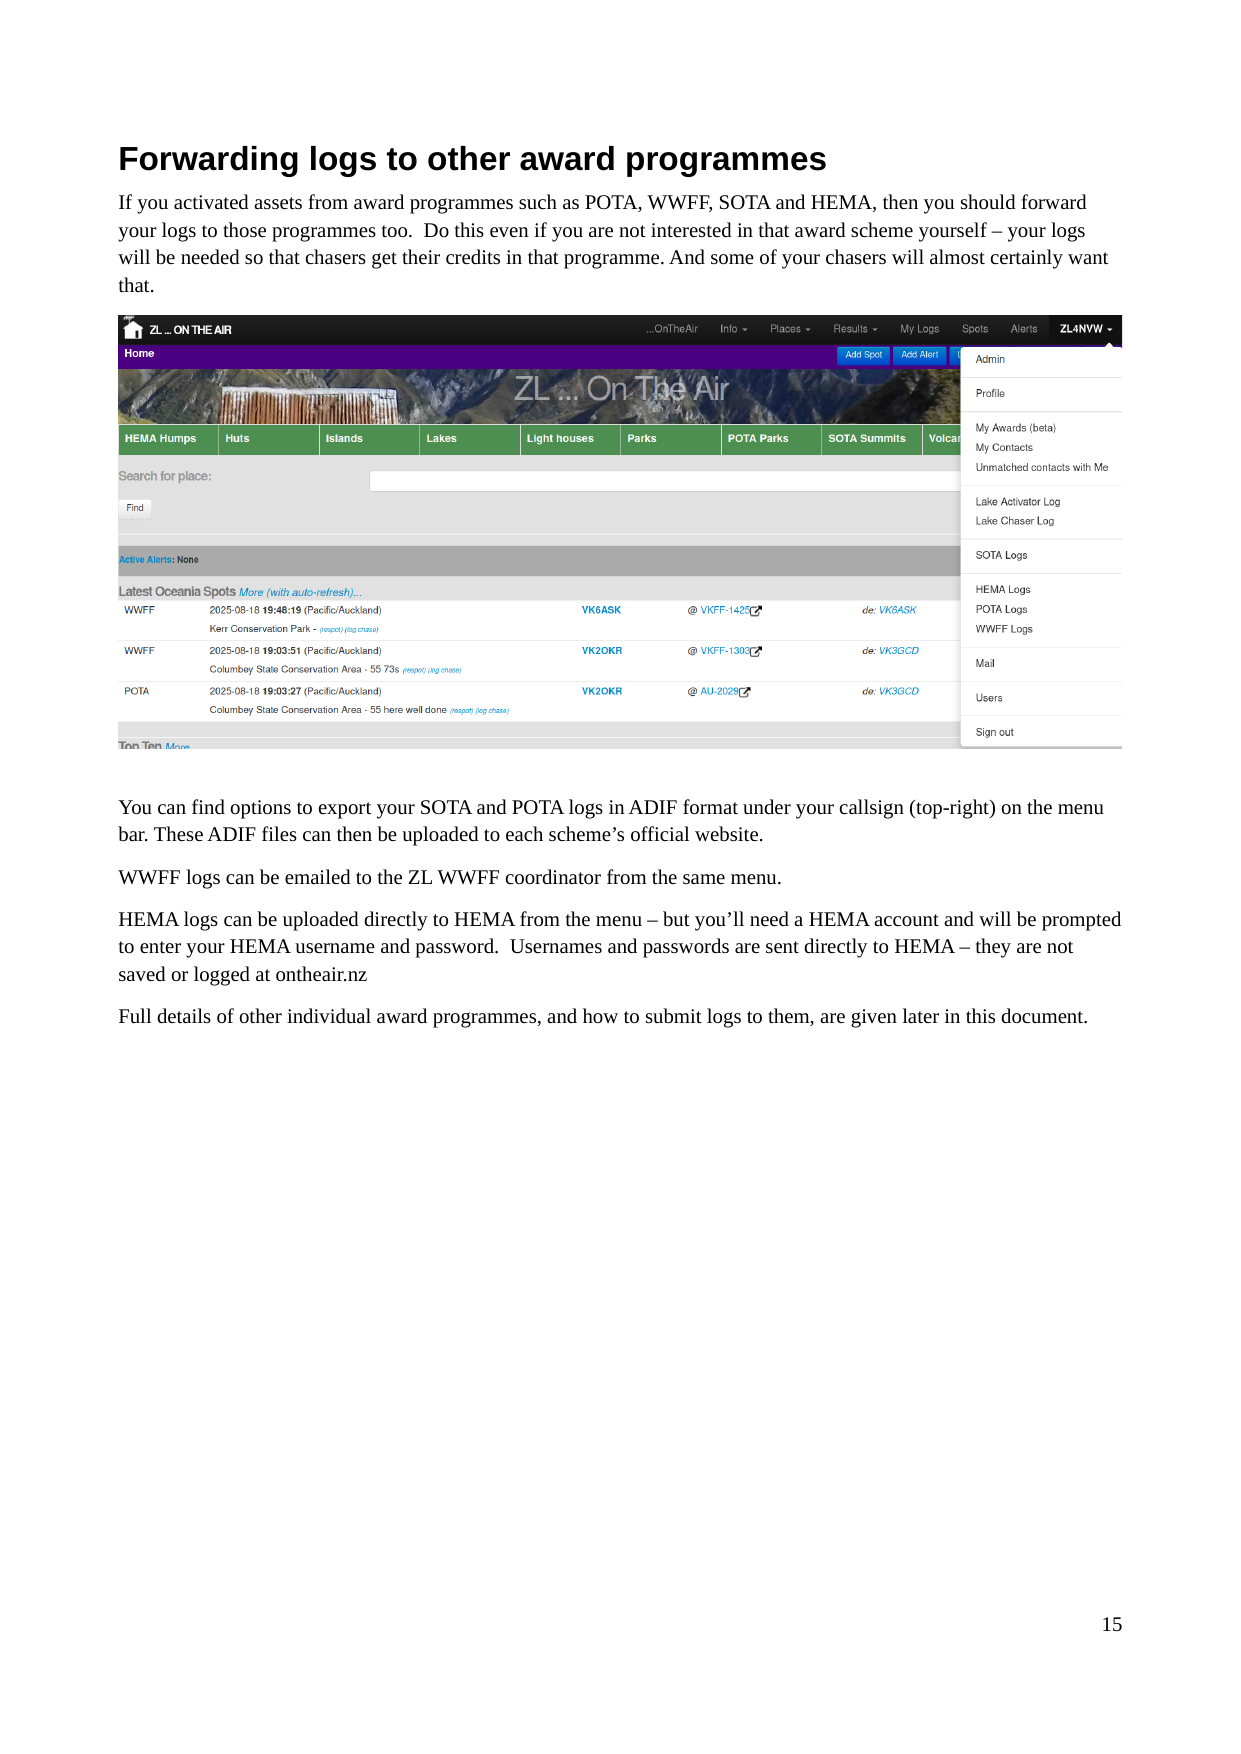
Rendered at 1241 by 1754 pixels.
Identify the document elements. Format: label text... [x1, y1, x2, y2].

picture [118, 315, 1123, 749]
text If you activated assets from award programmes such as POTA, WWFF, SOTA and HEMA, then you should forward your logs to those programmes too. Do this even if you are not interested in that award scheme yourself – your logs will be needed so that chasers get their credits in that programme. And some of your chasers will almost certainly want that. [118, 190, 1122, 297]
text WWFF logs can be emailed to the ZL WWFF coordinator from the same menu. [118, 864, 1122, 889]
text Full details of other individual award programmes, and how to submit logs to them, are given later in this document. [118, 1004, 1122, 1028]
subtitle Forwarding logs to other award programmes [118, 139, 1122, 177]
text You can find options to export your SOTA and POTA logs in ADIF format under your callsign (top-right) on the menu bar. These ADIF files can then be uploaded to each scheme’s official website. [118, 795, 1122, 846]
text HEMA logs can be uploaded directly to HEMA from the menu – but you’ll need a HEMA account and will be prompted to enter your HEMA username and password. Usernames and passwords are sent directly to HEMA – they are not saved or logged at ontheair.nz [118, 907, 1122, 986]
